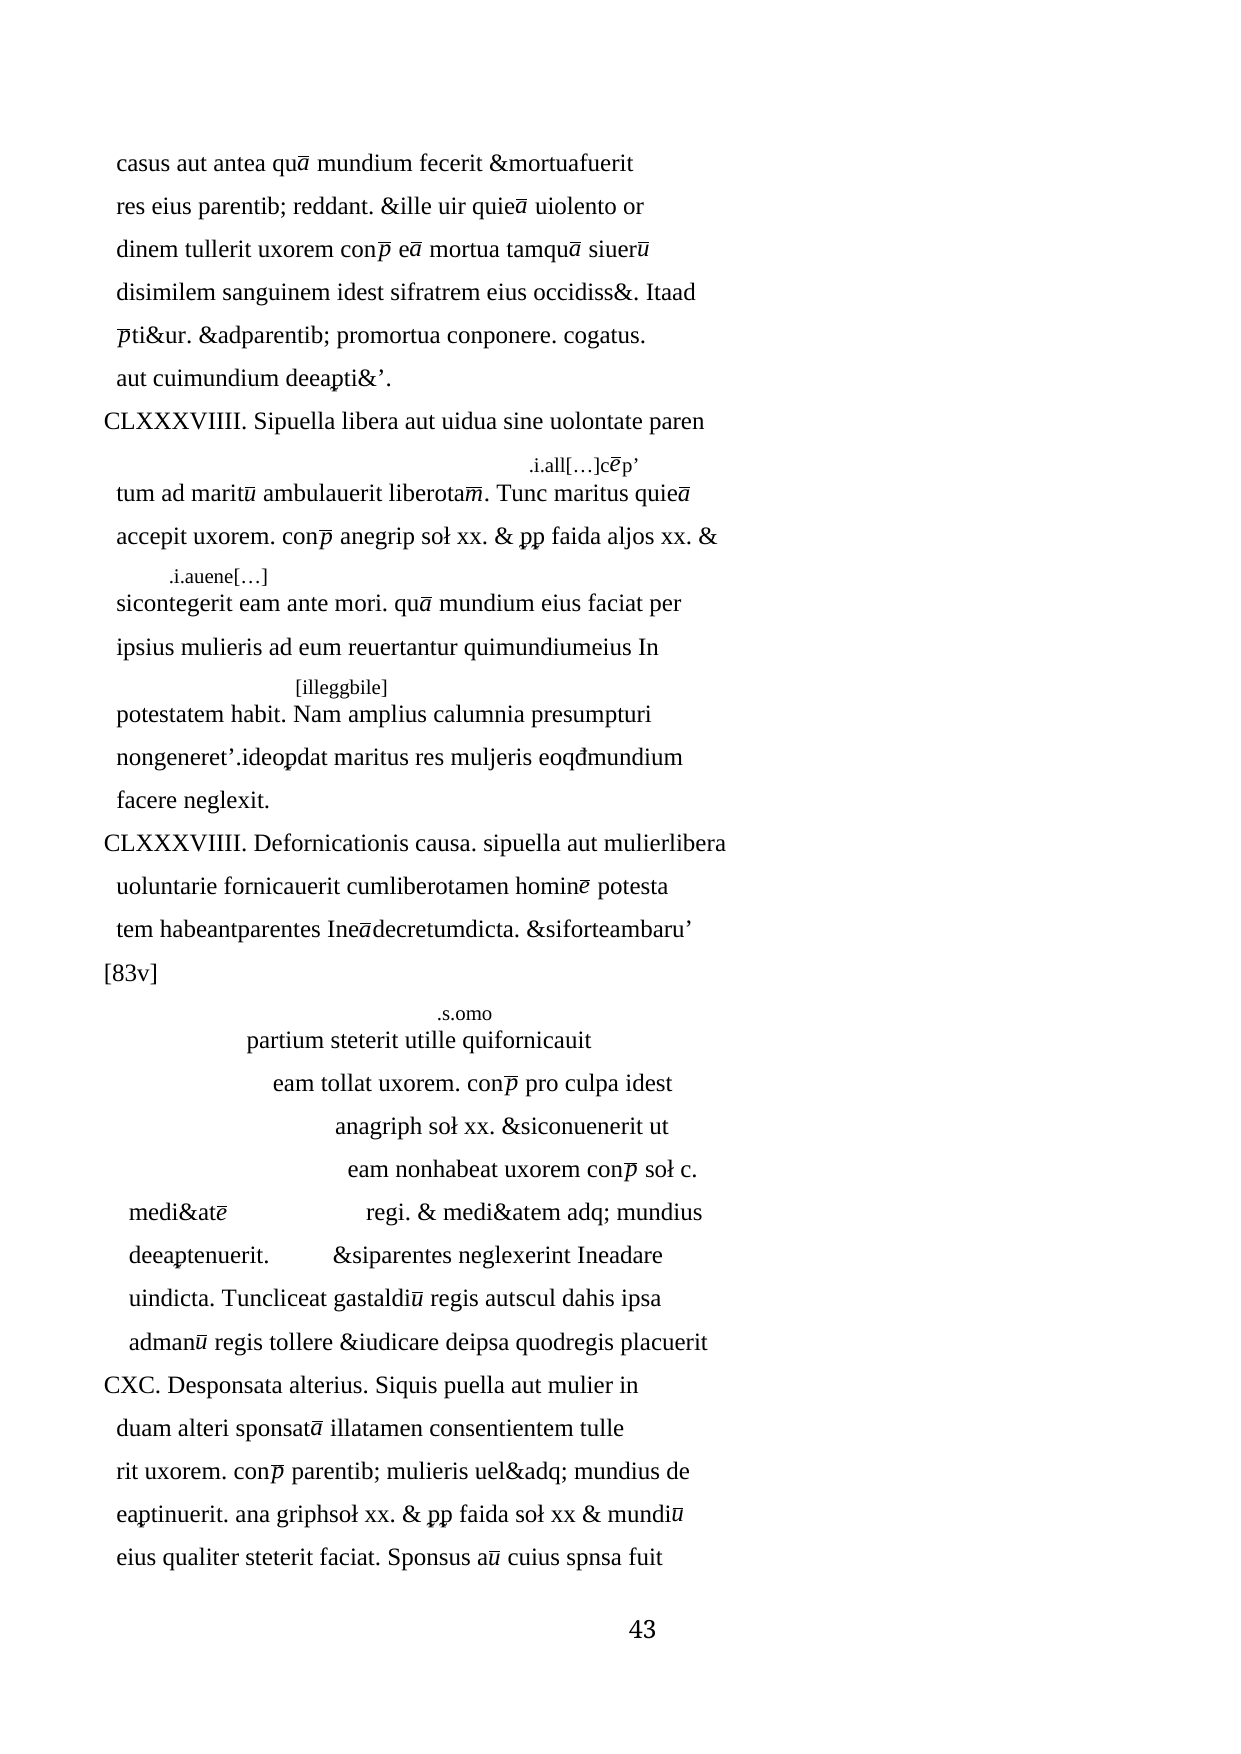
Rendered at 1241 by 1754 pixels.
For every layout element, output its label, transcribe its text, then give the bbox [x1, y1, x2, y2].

text eam nonhabeat uxorem con soł c. [103, 1154, 1211, 1183]
text dinem tullerit uxorem con e mortua tamqu siuer [103, 234, 1211, 263]
text anagriph soł xx. &siconuenerit ut [103, 1111, 1211, 1140]
text CLXXXVIIII. Defornicationis causa. sipuella aut mulierlibera [103, 828, 1211, 857]
text .i.auene[…] [103, 564, 1211, 588]
text nongeneret’.ideoᵱdat maritus res muljeris eoqđmundium [103, 742, 1211, 771]
text eam tollat uxorem. con pro culpa idest [103, 1068, 1211, 1097]
text uindicta. Tuncliceat gastaldi regis autscul dahis ipsa [103, 1283, 1211, 1312]
text adman regis tollere &iudicare deipsa quodregis placuerit [103, 1327, 1211, 1355]
text casus aut antea qu mundium fecerit &mortuafuerit [103, 148, 1211, 176]
text aut cuimundium deeaᵱti&’. [103, 363, 1211, 392]
text accepit uxorem. con anegrip soł xx. & ᵱᵱ faida aljos xx. & [103, 521, 1211, 550]
text partium steterit utille quifornicauit [103, 1025, 1211, 1053]
text uoluntarie fornicauerit cumliberotamen homin potesta [103, 871, 1211, 900]
text eaᵱtinuerit. ana griphsoł xx. & ᵱᵱ faida soł xx & mundi [103, 1499, 1211, 1528]
text duam alteri sponsat illatamen consentientem tulle [103, 1413, 1211, 1442]
text res eius parentib; reddant. &ille uir quie uiolento or [103, 191, 1211, 219]
text rit uxorem. con parentib; mulieris uel&adq; mundius de [103, 1456, 1211, 1485]
text sicontegerit eam ante mori. qu mundium eius faciat per [103, 588, 1211, 617]
text potestatem habit. Nam amplius calumnia presumpturi [103, 699, 1211, 728]
text ti&ur. &adparentib; promortua conponere. cogatus. [103, 320, 1211, 349]
text CXC. Desponsata alterius. Siquis puella aut mulier in [103, 1370, 1211, 1398]
text facere neglexit. [103, 785, 1211, 814]
text disimilem sanguinem idest sifratrem eius occidiss&. Itaad [103, 277, 1211, 306]
text .s.omo [103, 1001, 1211, 1025]
text deeaᵱtenuerit. &siparentes neglexerint Ineadare [103, 1240, 1211, 1269]
text [83v] [103, 958, 1211, 986]
text ipsius mulieris ad eum reuertantur quimundiumeius In [103, 632, 1211, 660]
text [illeggbile] [103, 675, 1211, 699]
text tem habeantparentes Inedecretumdicta. &siforteambaru’ [103, 914, 1211, 943]
text CLXXXVIIII. Sipuella libera aut uidua sine uolontate paren [103, 406, 1211, 435]
text eius qualiter steterit faciat. Sponsus a cuius spnsa fuit [103, 1542, 1211, 1571]
text .i.all[…]cp’ [103, 449, 1211, 478]
text tum ad marit ambulauerit liberota. Tunc maritus quie [103, 478, 1211, 507]
text medi&at regi. & medi&atem adq; mundius [103, 1197, 1211, 1226]
